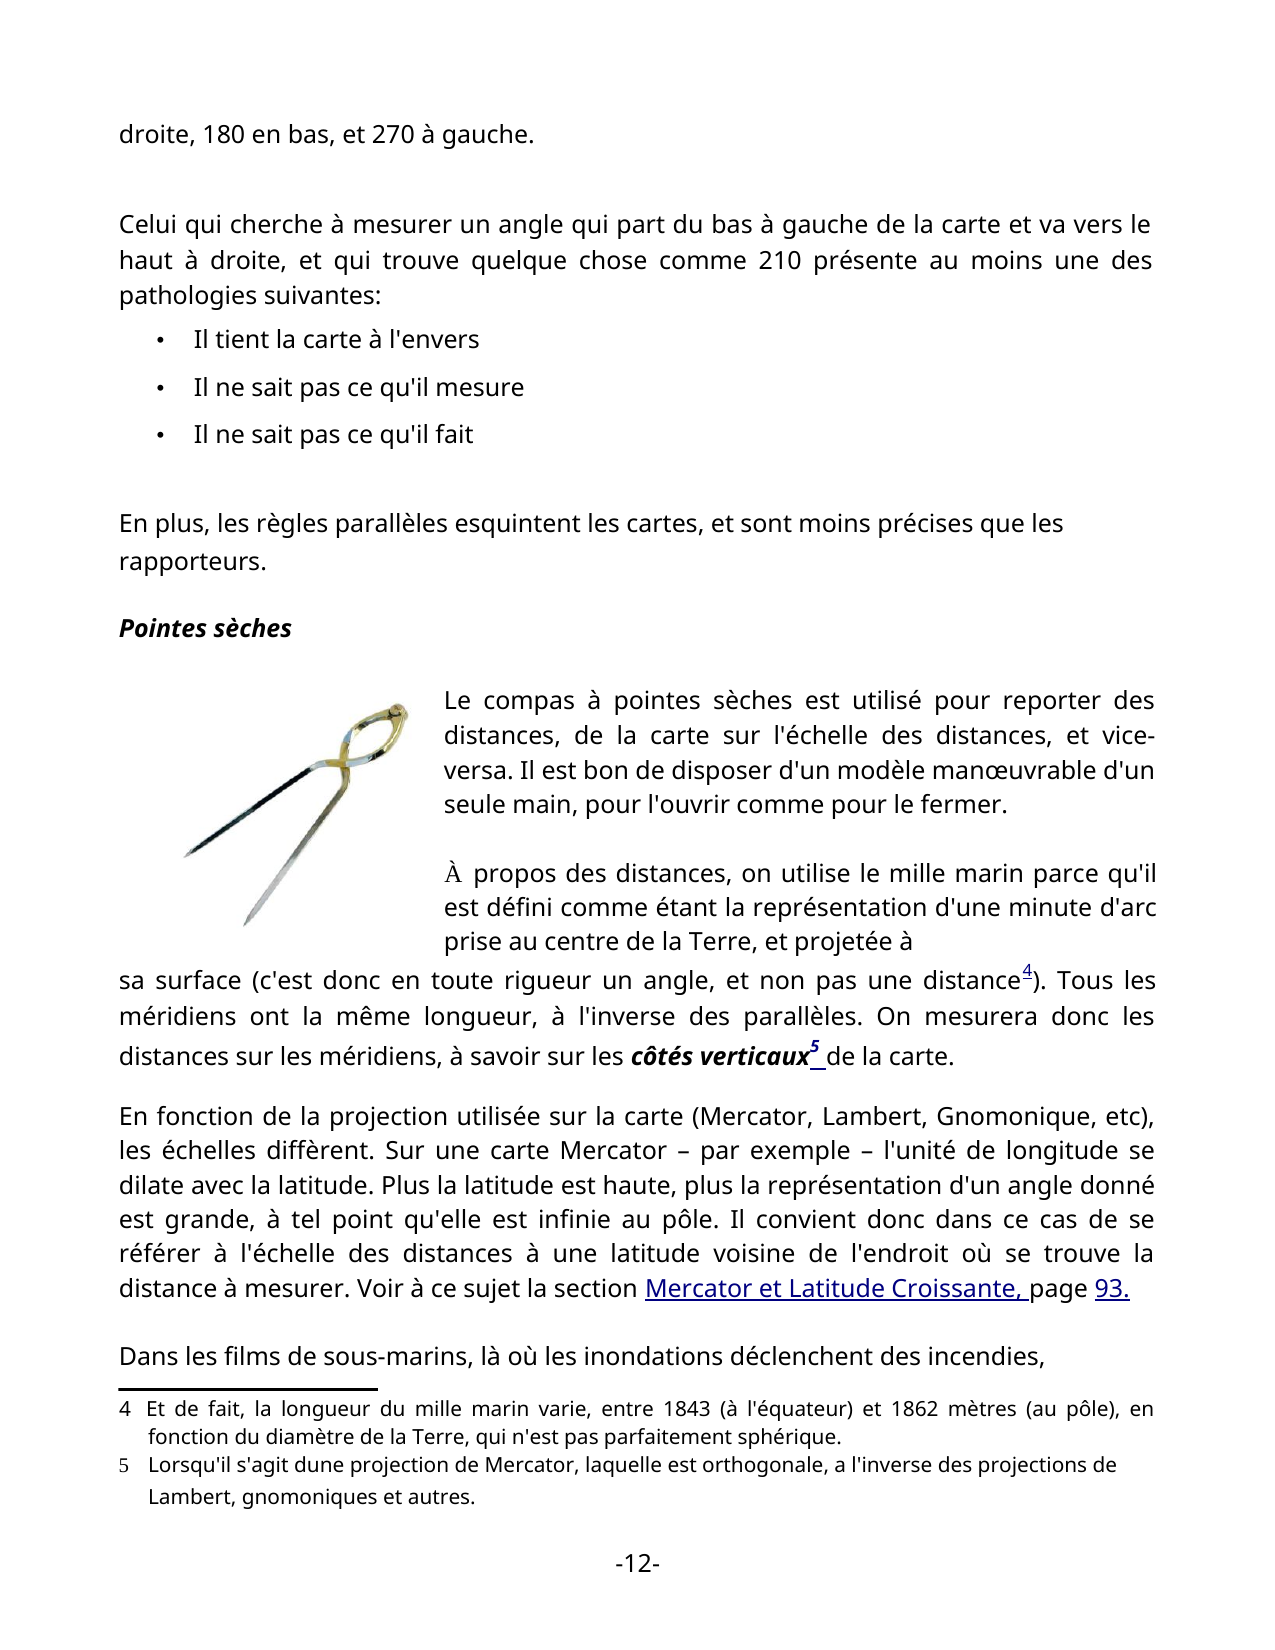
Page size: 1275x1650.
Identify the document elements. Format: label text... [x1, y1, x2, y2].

text En plus, les règles parallèles esquintent les cartes, et sont moins précises que les rapporteurs. [119, 506, 1154, 577]
list propos des distances, on utilise le mille marin parce qu'il est défini comme étant la représentation d'une minute d'arc prise au centre de la Terre, et projetée à [444, 856, 1158, 958]
text -12- [118, 1546, 1157, 1580]
text droite, 180 en bas, et 270 à gauche. [119, 117, 1158, 151]
text Pointes sèches [119, 611, 1158, 645]
text sa surface (c'est donc en toute rigueur un angle, et non pas une distance4). Tous les méridiens ont la même longueur, à l'inverse des parallèles. On mesurera donc les distances sur les méridiens, à savoir sur les côtés verticaux5 de la carte. [119, 958, 1156, 1074]
picture [161, 676, 444, 937]
text Celui qui cherche à mesurer un angle qui part du bas à gauche de la carte et va vers le haut à droite, et qui trouve quelque chose comme 210 présente au moins une des pathologies suivantes: [119, 207, 1154, 312]
list Lorsqu'il s'agit dune projection de Mercator, laquelle est orthogonale, a l'inverse des projections de Lambert, gnomoniques et autres. [118, 1451, 1156, 1511]
list Il ne sait pas ce qu'il mesure [156, 369, 1158, 403]
text En fonction de la projection utilisée sur la carte (Mercator, Lambert, Gnomonique, etc), les échelles diffèrent. Sur une carte Mercator – par exemple – l'unité de longitude se dilate avec la latitude. Plus la latitude est haute, plus la représentation d'un angle donné est grande, à tel point qu'elle est infinie au pôle. Il convient donc dans ce cas de se référer à l'échelle des distances à une latitude voisine de l'endroit où se trouve la distance à mesurer. Voir à ce sujet la section Mercator et Latitude Croissante, page 93. [119, 1099, 1156, 1304]
list Il tient la carte à l'envers [156, 322, 1158, 356]
text Le compas à pointes sèches est utilisé pour reporter des distances, de la carte sur l'échelle des distances, et vice-versa. Il est bon de disposer d'un modèle manœuvrable d'un seule main, pour l'ouvrir comme pour le fermer. [444, 683, 1156, 821]
list Il ne sait pas ce qu'il fait [156, 416, 1158, 450]
text Dans les films de sous-marins, là où les inondations déclenchent des incendies, [119, 1339, 1158, 1373]
text 4 Et de fait, la longueur du mille marin varie, entre 1843 (à l'équateur) et 1862 mètres (au pôle), en fonction du diamètre de la Terre, qui n'est pas parfaitement sphérique. [119, 1394, 1156, 1450]
